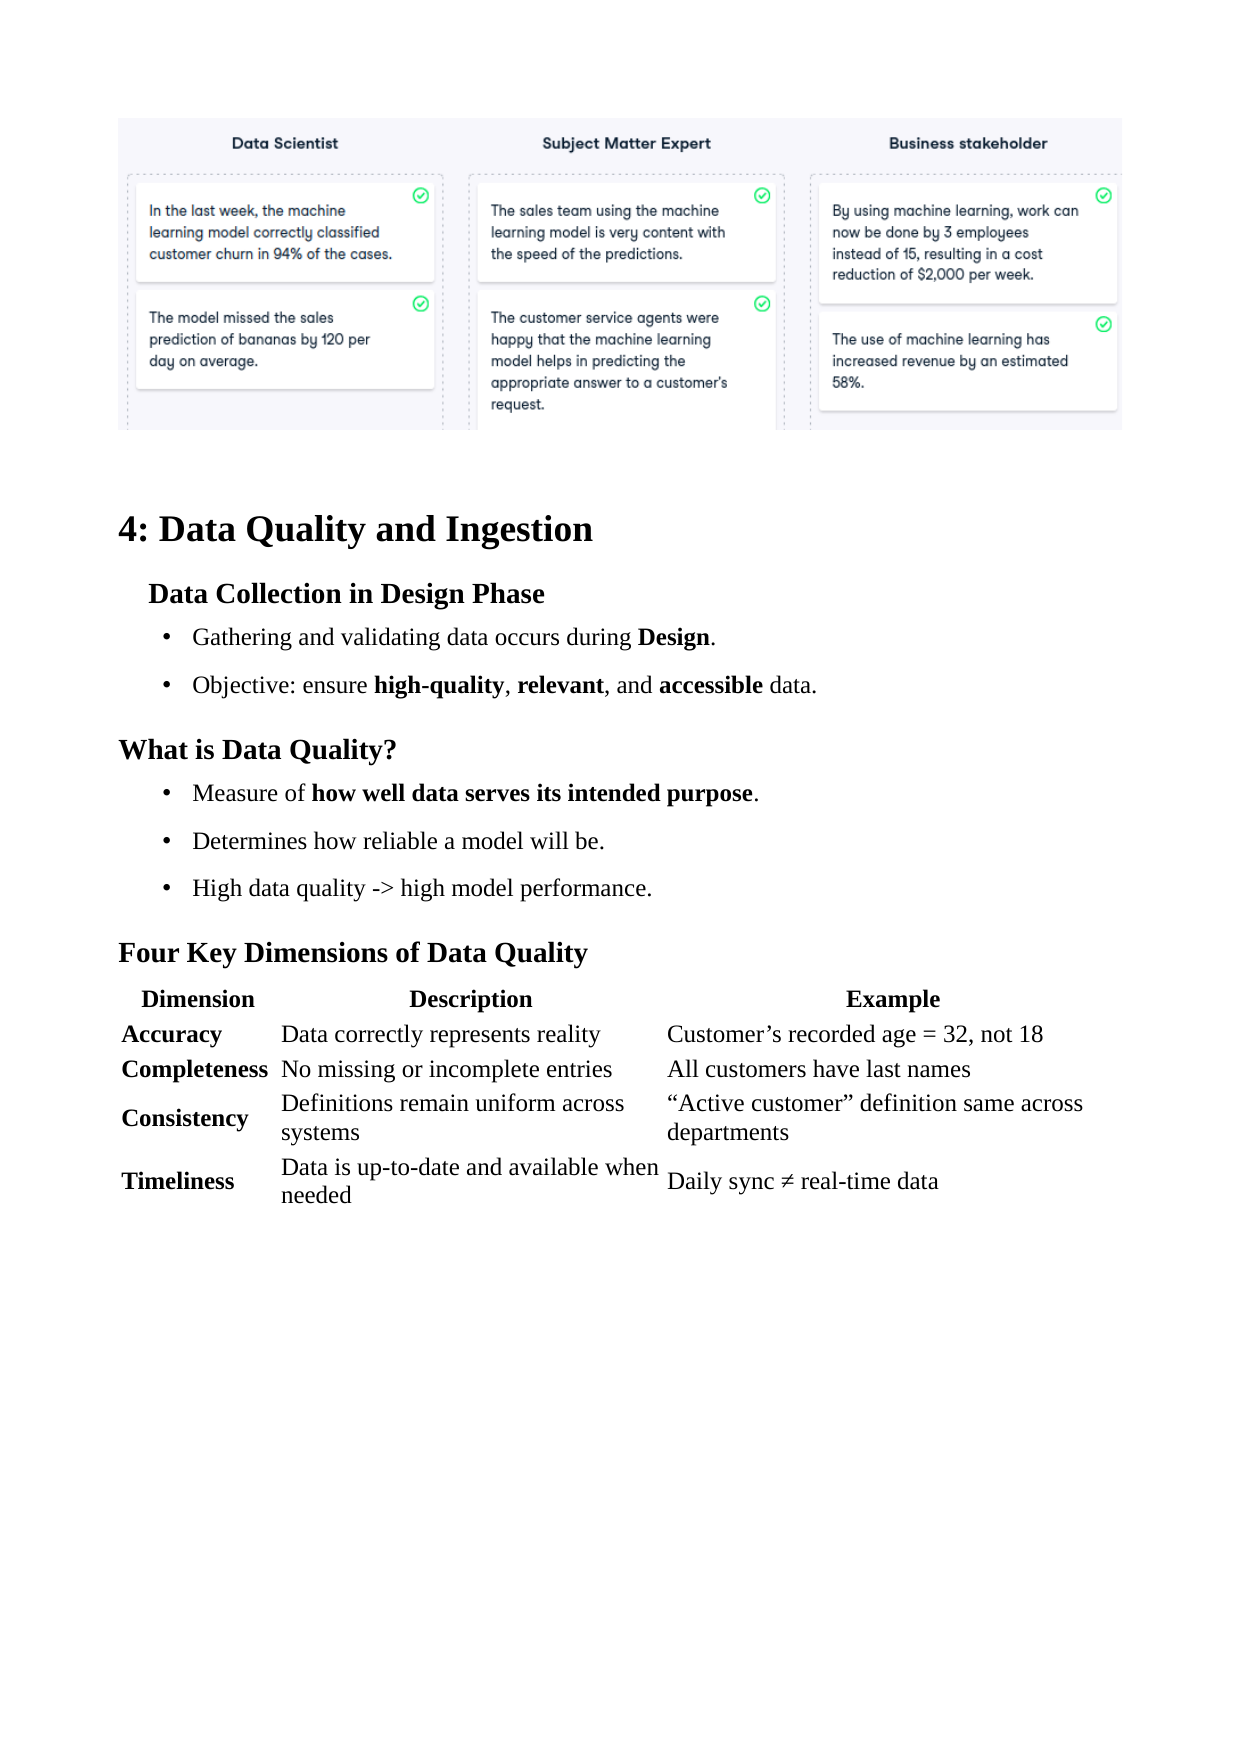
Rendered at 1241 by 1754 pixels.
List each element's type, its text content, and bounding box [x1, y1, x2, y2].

list Determines how reliable a model will be. [162, 826, 1122, 854]
table_cell Data is up-to-date and available when needed [278, 1149, 664, 1212]
table_header Example [664, 982, 1122, 1016]
list High data quality -> high model performance. [162, 873, 1122, 902]
table_cell Accuracy [118, 1016, 278, 1051]
table_header Description [278, 982, 664, 1016]
subtitle What is Data Quality? [118, 732, 1122, 766]
table_cell Customer’s recorded age = 32, not 18 [664, 1016, 1122, 1051]
table_cell Timeliness [118, 1149, 278, 1212]
picture [118, 118, 1123, 430]
list Measure of how well data serves its intended purpose. [162, 778, 1122, 807]
table_cell No missing or incomplete entries [278, 1051, 664, 1085]
subtitle 4: Data Quality and Ingestion [118, 506, 1122, 549]
table_cell Definitions remain uniform across systems [278, 1085, 664, 1149]
table_header Dimension [118, 982, 278, 1016]
table_cell “Active customer” definition same across departments [664, 1085, 1122, 1149]
subtitle 🔹 Data Collection in Design Phase [118, 576, 1122, 610]
list Objective: ensure high-quality, relevant, and accessible data. [162, 670, 1122, 699]
table_cell Completeness [118, 1051, 278, 1085]
table_cell Data correctly represents reality [278, 1016, 664, 1051]
list Gathering and validating data occurs during Design. [162, 622, 1122, 651]
table_cell All customers have last names [664, 1051, 1122, 1085]
table_cell Consistency [118, 1085, 278, 1149]
table_cell Daily sync ≠ real-time data [664, 1149, 1122, 1212]
subtitle Four Key Dimensions of Data Quality [118, 936, 1122, 969]
